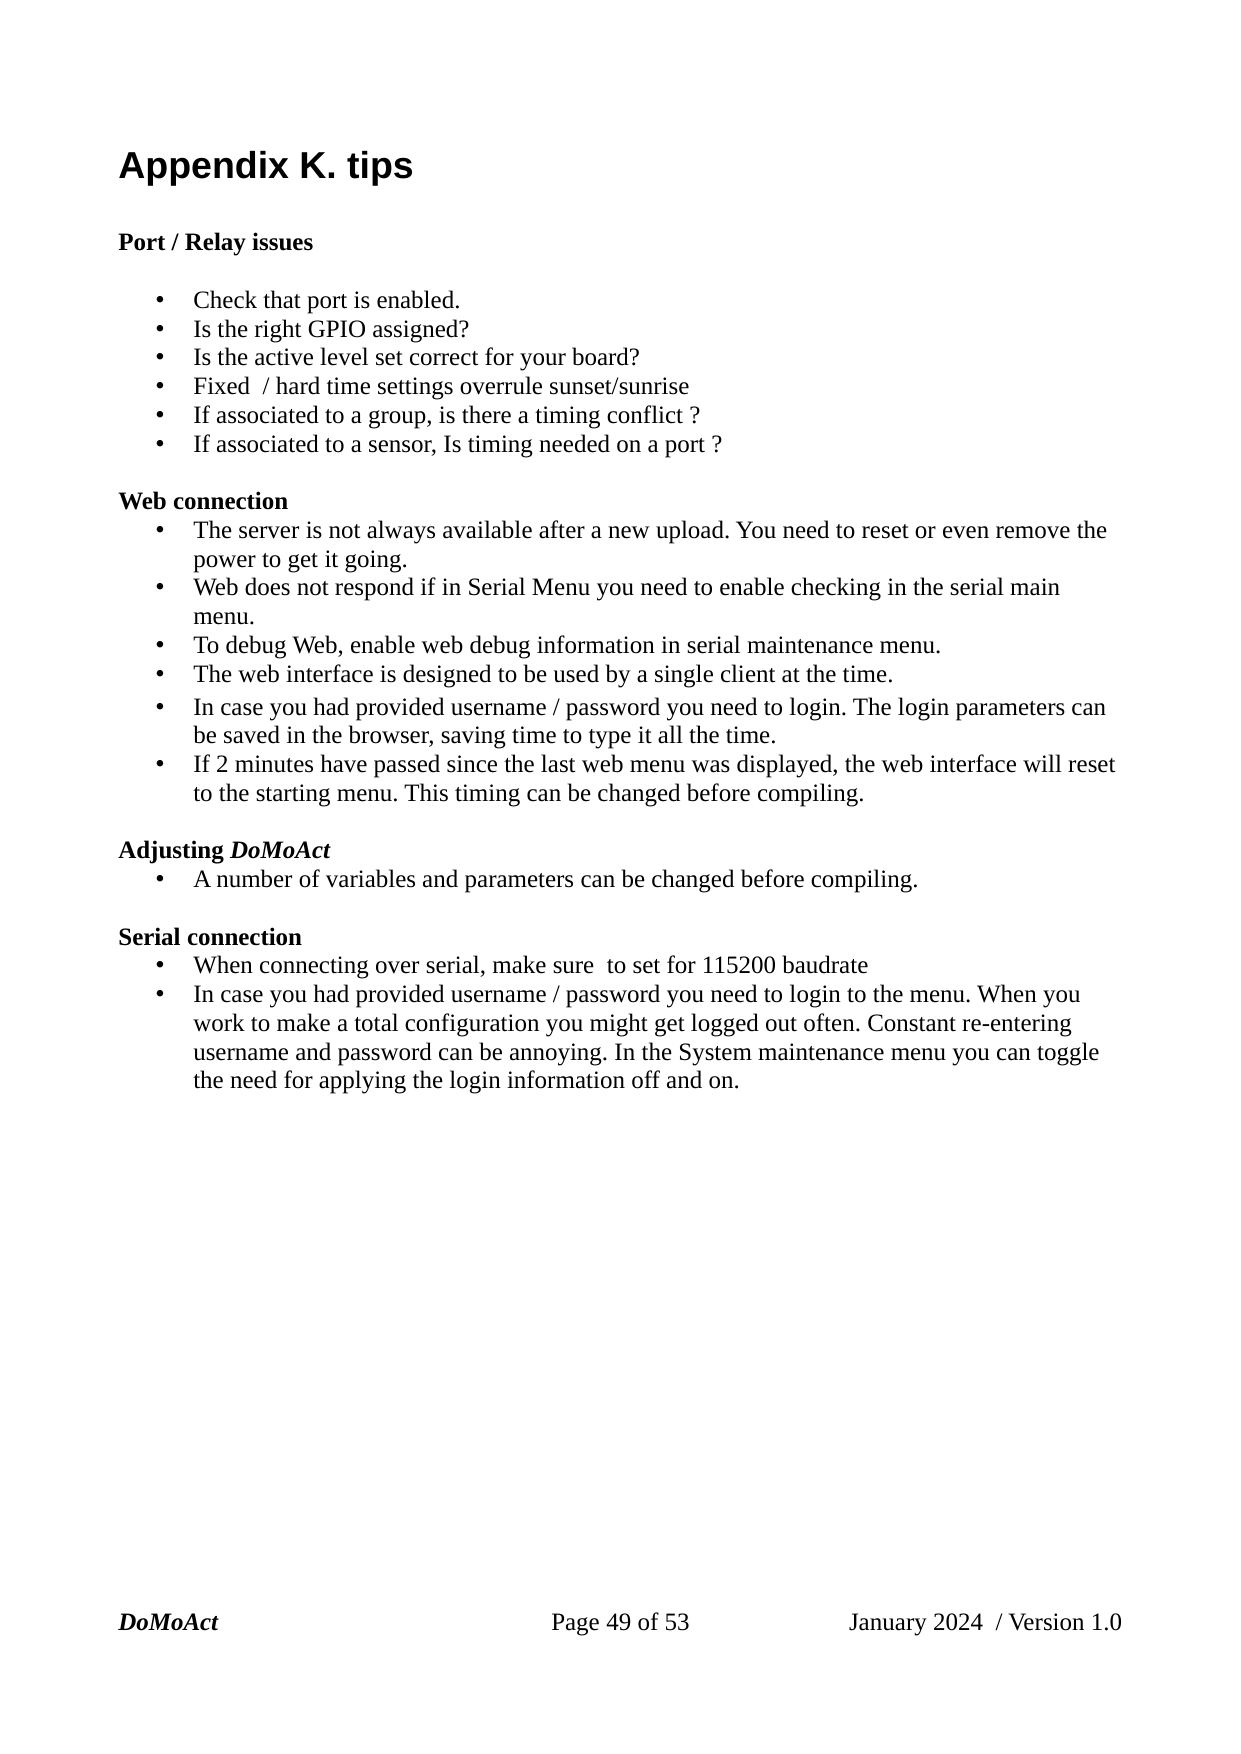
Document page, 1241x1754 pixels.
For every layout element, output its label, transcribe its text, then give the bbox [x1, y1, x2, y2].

list To debug Web, enable web debug information in serial maintenance menu. [156, 630, 1122, 659]
list If 2 minutes have passed since the last web menu was displayed, the web interface will reset to the starting menu. This timing can be changed before compiling. [156, 749, 1122, 807]
list If associated to a group, is there a timing conflict ? [156, 400, 1122, 429]
list Check that port is enabled. [156, 285, 1122, 314]
list If associated to a sensor, Is timing needed on a port ? [156, 429, 1122, 457]
list Is the active level set correct for your board? [156, 342, 1122, 371]
subtitle Appendix K. tips [118, 143, 1122, 186]
list The server is not always available after a new upload. You need to reset or even remove the power to get it going. [156, 515, 1122, 572]
list Web does not respond if in Serial Menu you need to enable checking in the serial main menu. [156, 572, 1122, 630]
list Is the right GPIO assigned? [156, 314, 1122, 342]
text Serial connection [118, 922, 1122, 951]
list When connecting over serial, make sure to set for 115200 baudrate [156, 951, 1122, 979]
text Adjusting DoMoAct [118, 836, 1122, 864]
list A number of variables and parameters can be changed before compiling. [156, 864, 1122, 893]
list Fixed / hard time settings overrule sunset/sunrise [156, 371, 1122, 400]
text Port / Relay issues [118, 227, 1122, 256]
text Web connection [118, 486, 1122, 515]
list In case you had provided username / password you need to login to the menu. When you work to make a total configuration you might get logged out often. Constant re-entering username and password can be annoying. In the System maintenance menu you can toggle the need for applying the login information off and on. [156, 979, 1122, 1094]
list The web interface is designed to be used by a single client at the time. [156, 659, 1122, 687]
list In case you had provided username / password you need to login. The login parameters can be saved in the browser, saving time to type it all the time. [156, 692, 1122, 749]
